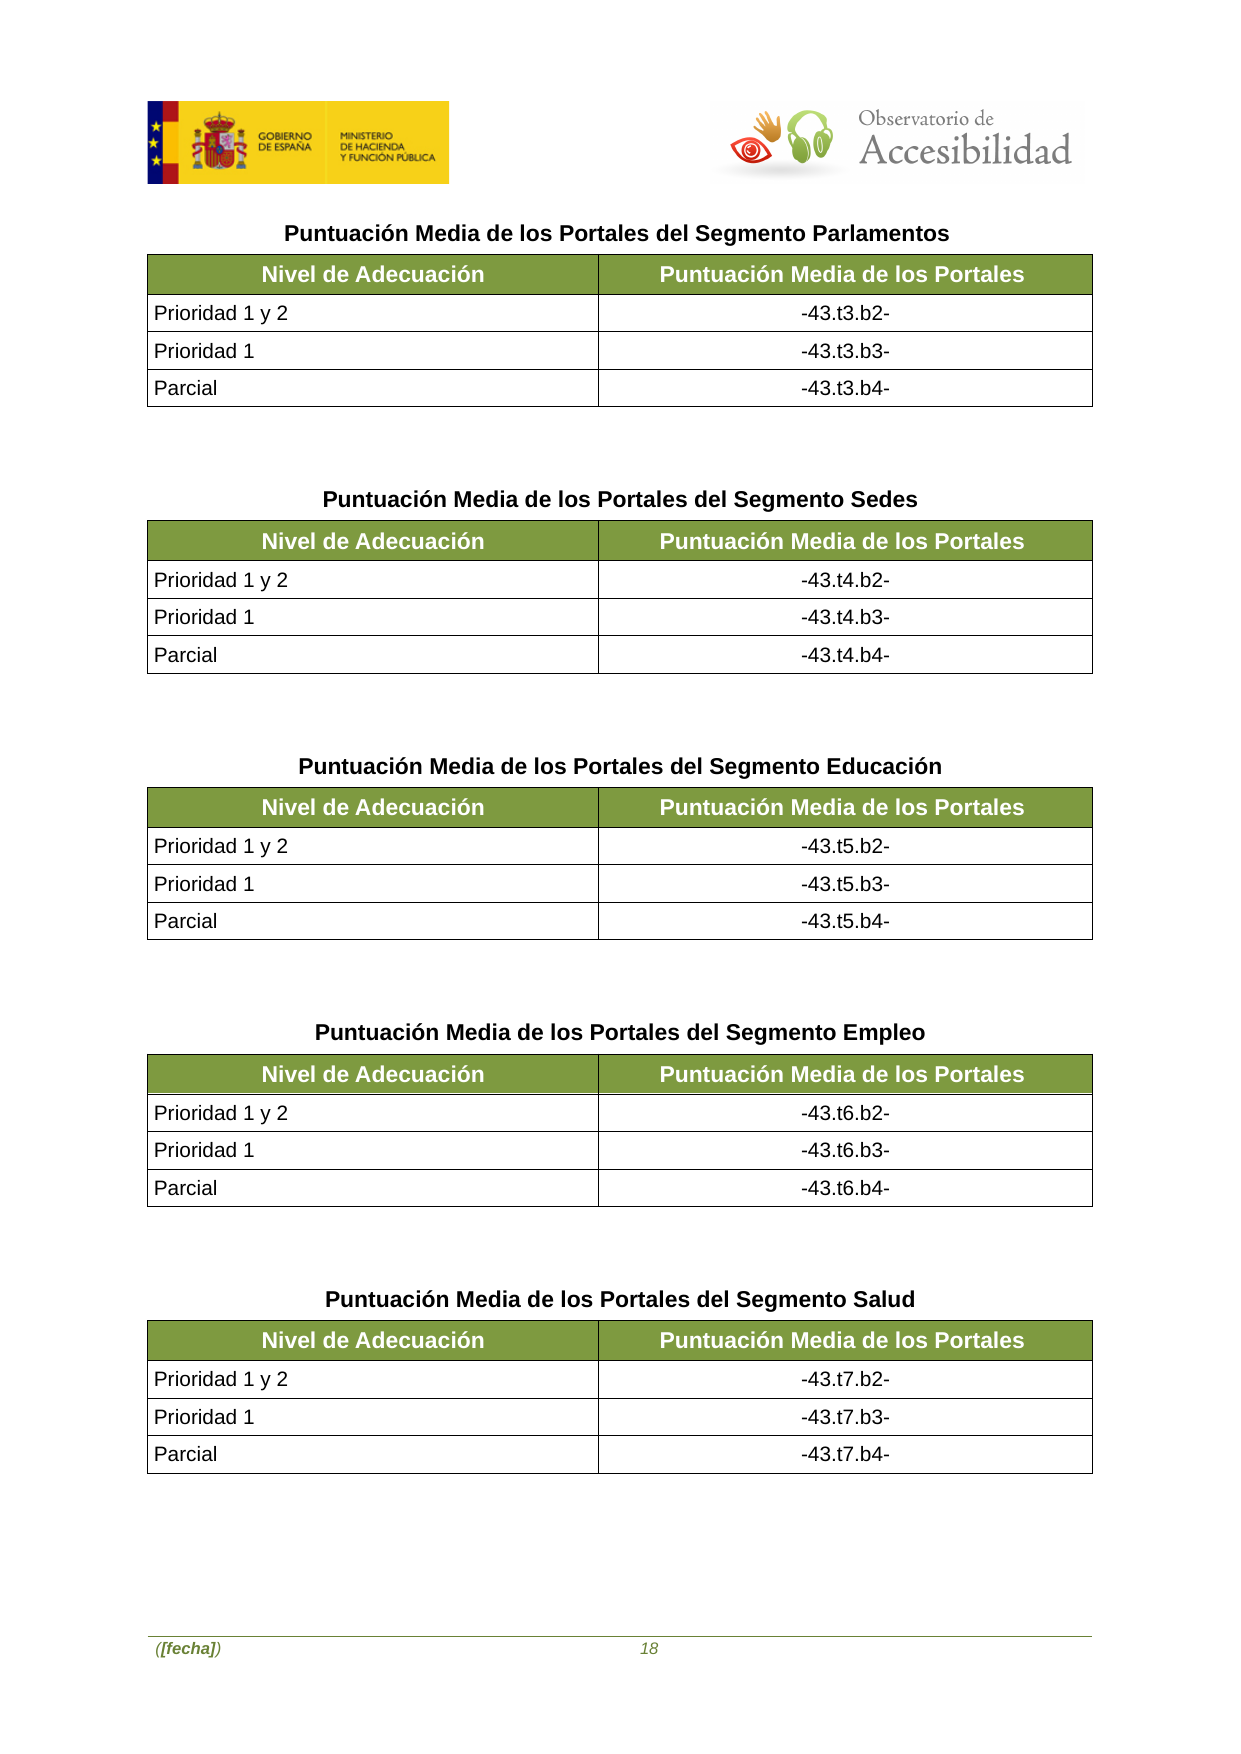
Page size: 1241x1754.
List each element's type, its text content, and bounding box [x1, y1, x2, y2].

table_header Nivel de Adecuación [148, 788, 598, 827]
table_cell -43.t3.b2- [599, 295, 1092, 331]
table_cell -43.t5.b2- [599, 828, 1092, 864]
table_cell -43.t6.b3- [599, 1132, 1092, 1168]
table_cell -43.t5.b3- [599, 865, 1092, 902]
table_cell -43.t7.b3- [599, 1399, 1092, 1435]
table_cell Parcial [148, 903, 598, 939]
table_cell -43.t6.b4- [599, 1170, 1092, 1206]
table_cell -43.t3.b4- [599, 370, 1092, 406]
table_header Nivel de Adecuación [148, 1321, 598, 1360]
table_cell Prioridad 1 y 2 [148, 295, 598, 331]
text Puntuación Media de los Portales del Segmento Sedes [148, 486, 1092, 513]
picture [147, 101, 450, 184]
table_header Puntuación Media de los Portales [599, 1055, 1092, 1093]
table_cell Prioridad 1 [148, 1132, 598, 1168]
table_header Puntuación Media de los Portales [599, 255, 1092, 294]
table_cell -43.t4.b4- [599, 636, 1092, 673]
text Puntuación Media de los Portales del Segmento Empleo [148, 1019, 1092, 1046]
table_header Nivel de Adecuación [148, 255, 598, 294]
table_cell Prioridad 1 y 2 [148, 561, 598, 598]
table_cell -43.t7.b2- [599, 1361, 1092, 1397]
table_header Puntuación Media de los Portales [599, 788, 1092, 827]
table_header Nivel de Adecuación [148, 1055, 598, 1093]
picture [710, 101, 1086, 184]
table_header Puntuación Media de los Portales [599, 521, 1092, 560]
table_cell Parcial [148, 1436, 598, 1472]
table_cell Prioridad 1 y 2 [148, 1361, 598, 1397]
table_cell -43.t5.b4- [599, 903, 1092, 939]
table_cell Prioridad 1 y 2 [148, 828, 598, 864]
table_cell -43.t7.b4- [599, 1436, 1092, 1472]
table_cell -43.t6.b2- [599, 1095, 1092, 1131]
table_cell Prioridad 1 [148, 332, 598, 369]
table_cell Prioridad 1 [148, 1399, 598, 1435]
table_header Nivel de Adecuación [148, 521, 598, 560]
table_cell -43.t4.b3- [599, 599, 1092, 635]
table_cell Prioridad 1 [148, 865, 598, 902]
text Puntuación Media de los Portales del Segmento Parlamentos [148, 220, 1092, 246]
text Puntuación Media de los Portales del Segmento Salud [148, 1286, 1092, 1312]
table_cell -43.t4.b2- [599, 561, 1092, 598]
table_cell Prioridad 1 y 2 [148, 1095, 598, 1131]
table_cell Parcial [148, 370, 598, 406]
table_cell -43.t3.b3- [599, 332, 1092, 369]
table_header Puntuación Media de los Portales [599, 1321, 1092, 1360]
table_cell Parcial [148, 1170, 598, 1206]
text Puntuación Media de los Portales del Segmento Educación [148, 753, 1092, 779]
table_cell Prioridad 1 [148, 599, 598, 635]
table_cell Parcial [148, 636, 598, 673]
